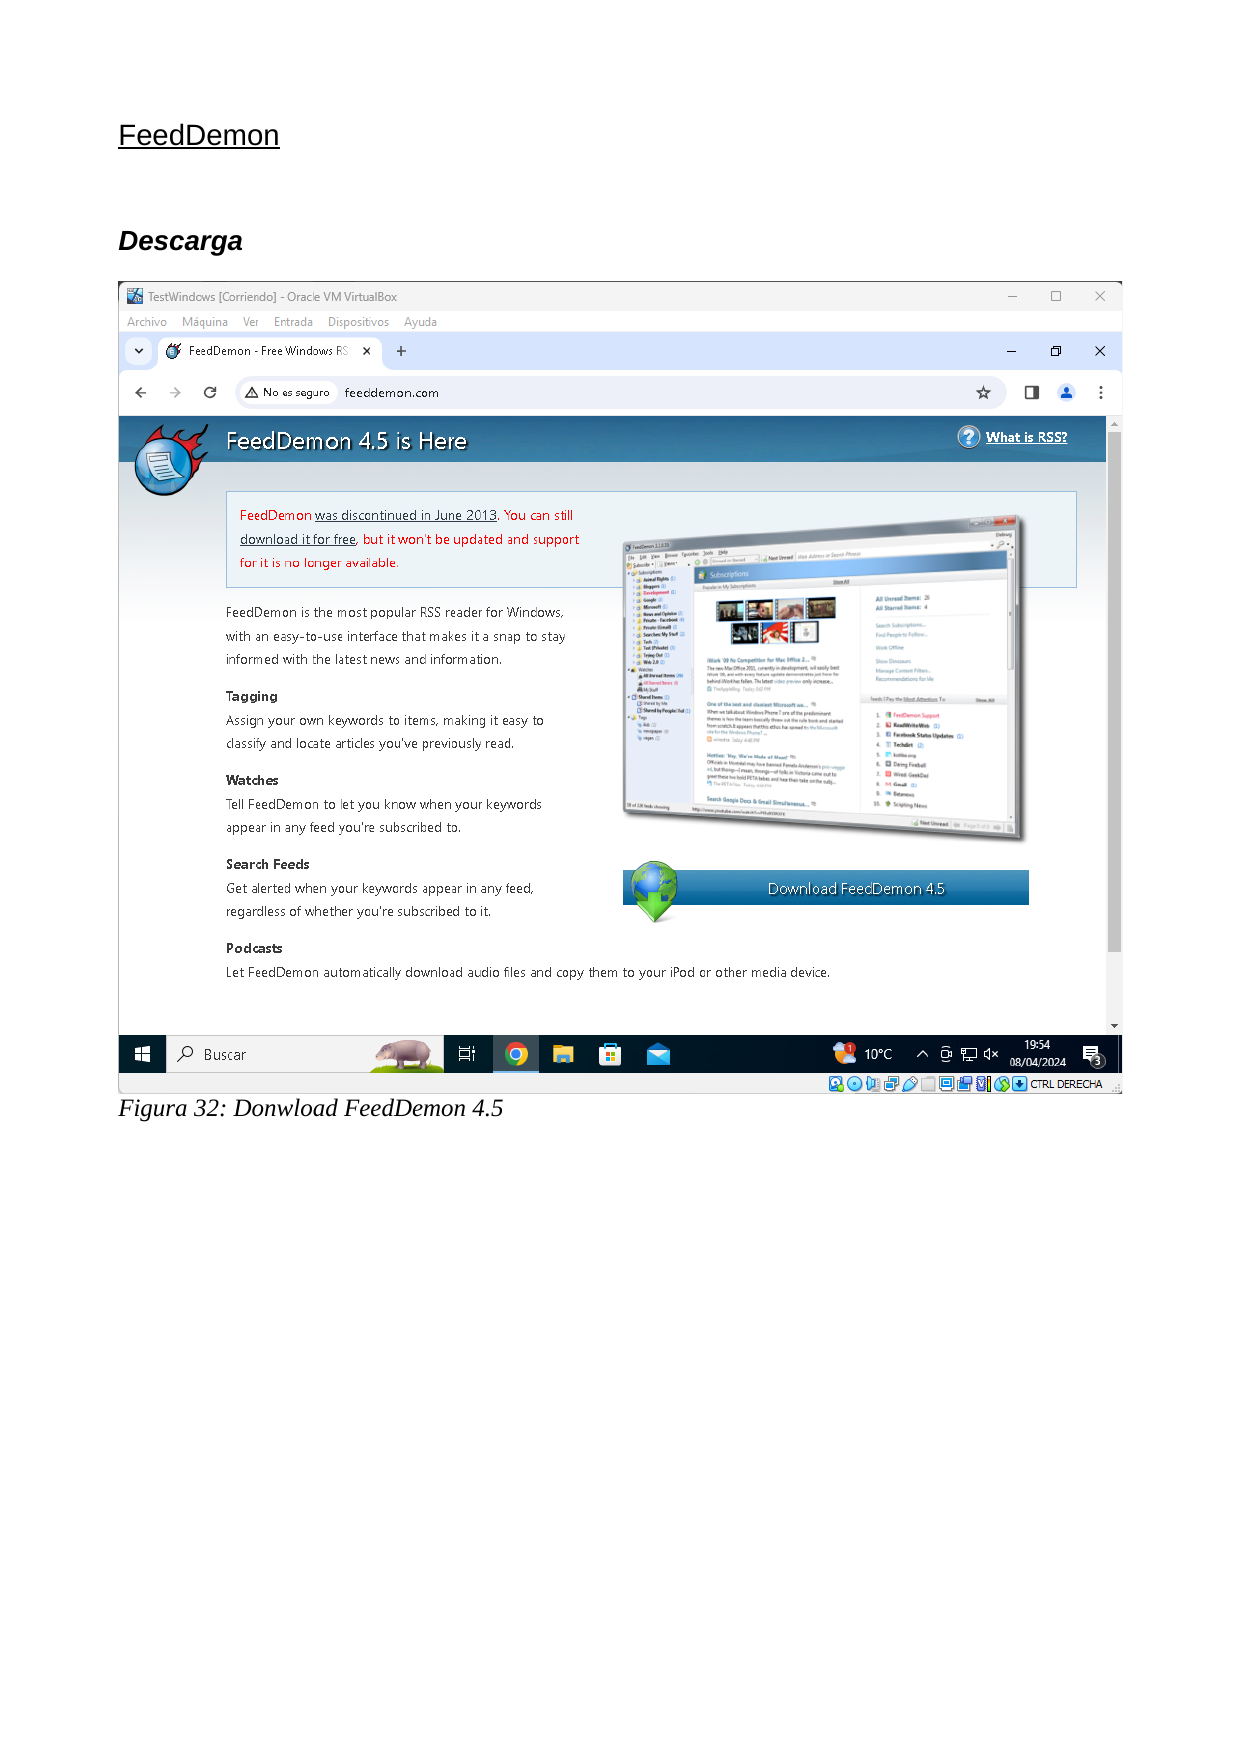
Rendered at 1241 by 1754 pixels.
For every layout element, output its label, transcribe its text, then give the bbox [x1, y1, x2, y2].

subtitle Descarga [118, 224, 1122, 256]
text Figura 32: Donwload FeedDemon 4.5 [118, 1094, 1122, 1122]
subtitle FeedDemon [118, 118, 1122, 152]
picture [118, 281, 1123, 1094]
